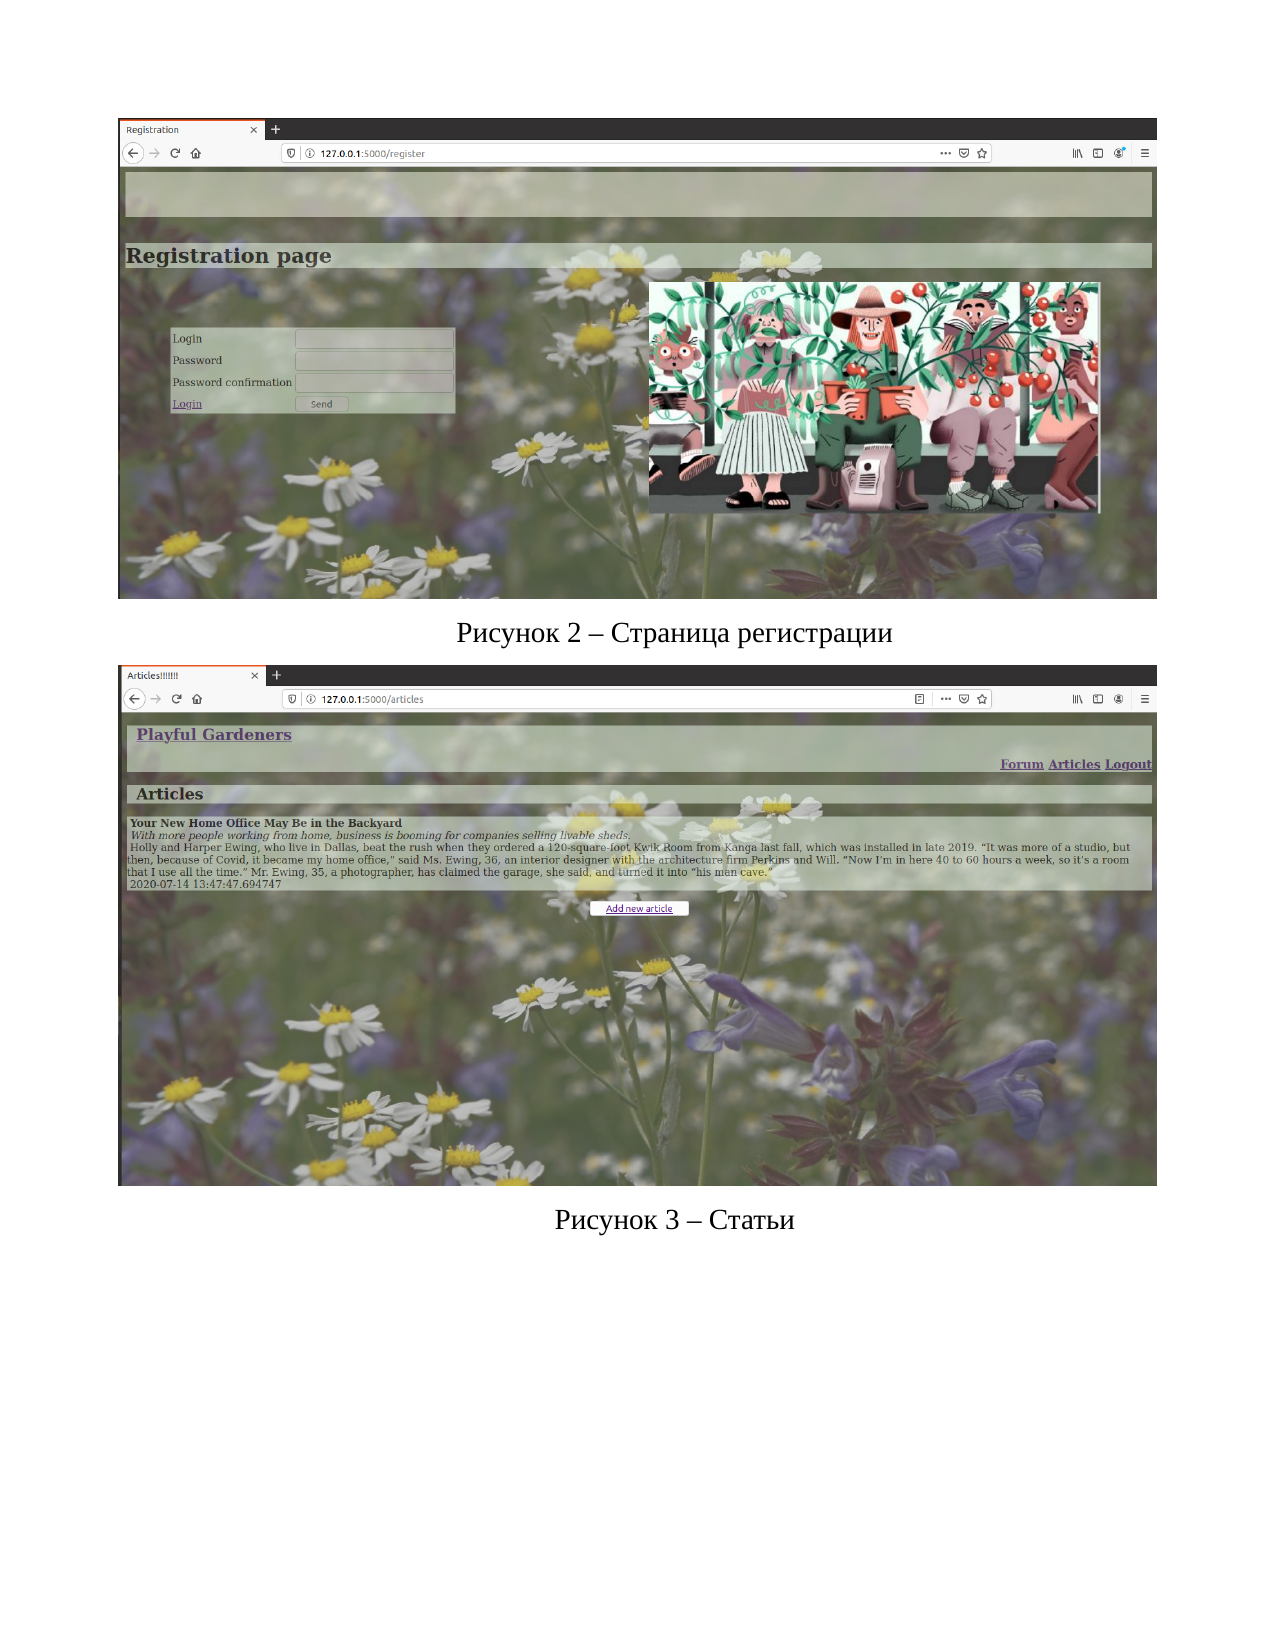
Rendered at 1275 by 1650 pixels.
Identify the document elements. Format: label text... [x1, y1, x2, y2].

text Рисунок 2 ‒ Страница регистрации [118, 599, 1157, 649]
picture [118, 665, 1157, 1186]
picture [118, 118, 1157, 599]
text Рисунок 3 ‒ Статьи [118, 1186, 1157, 1236]
